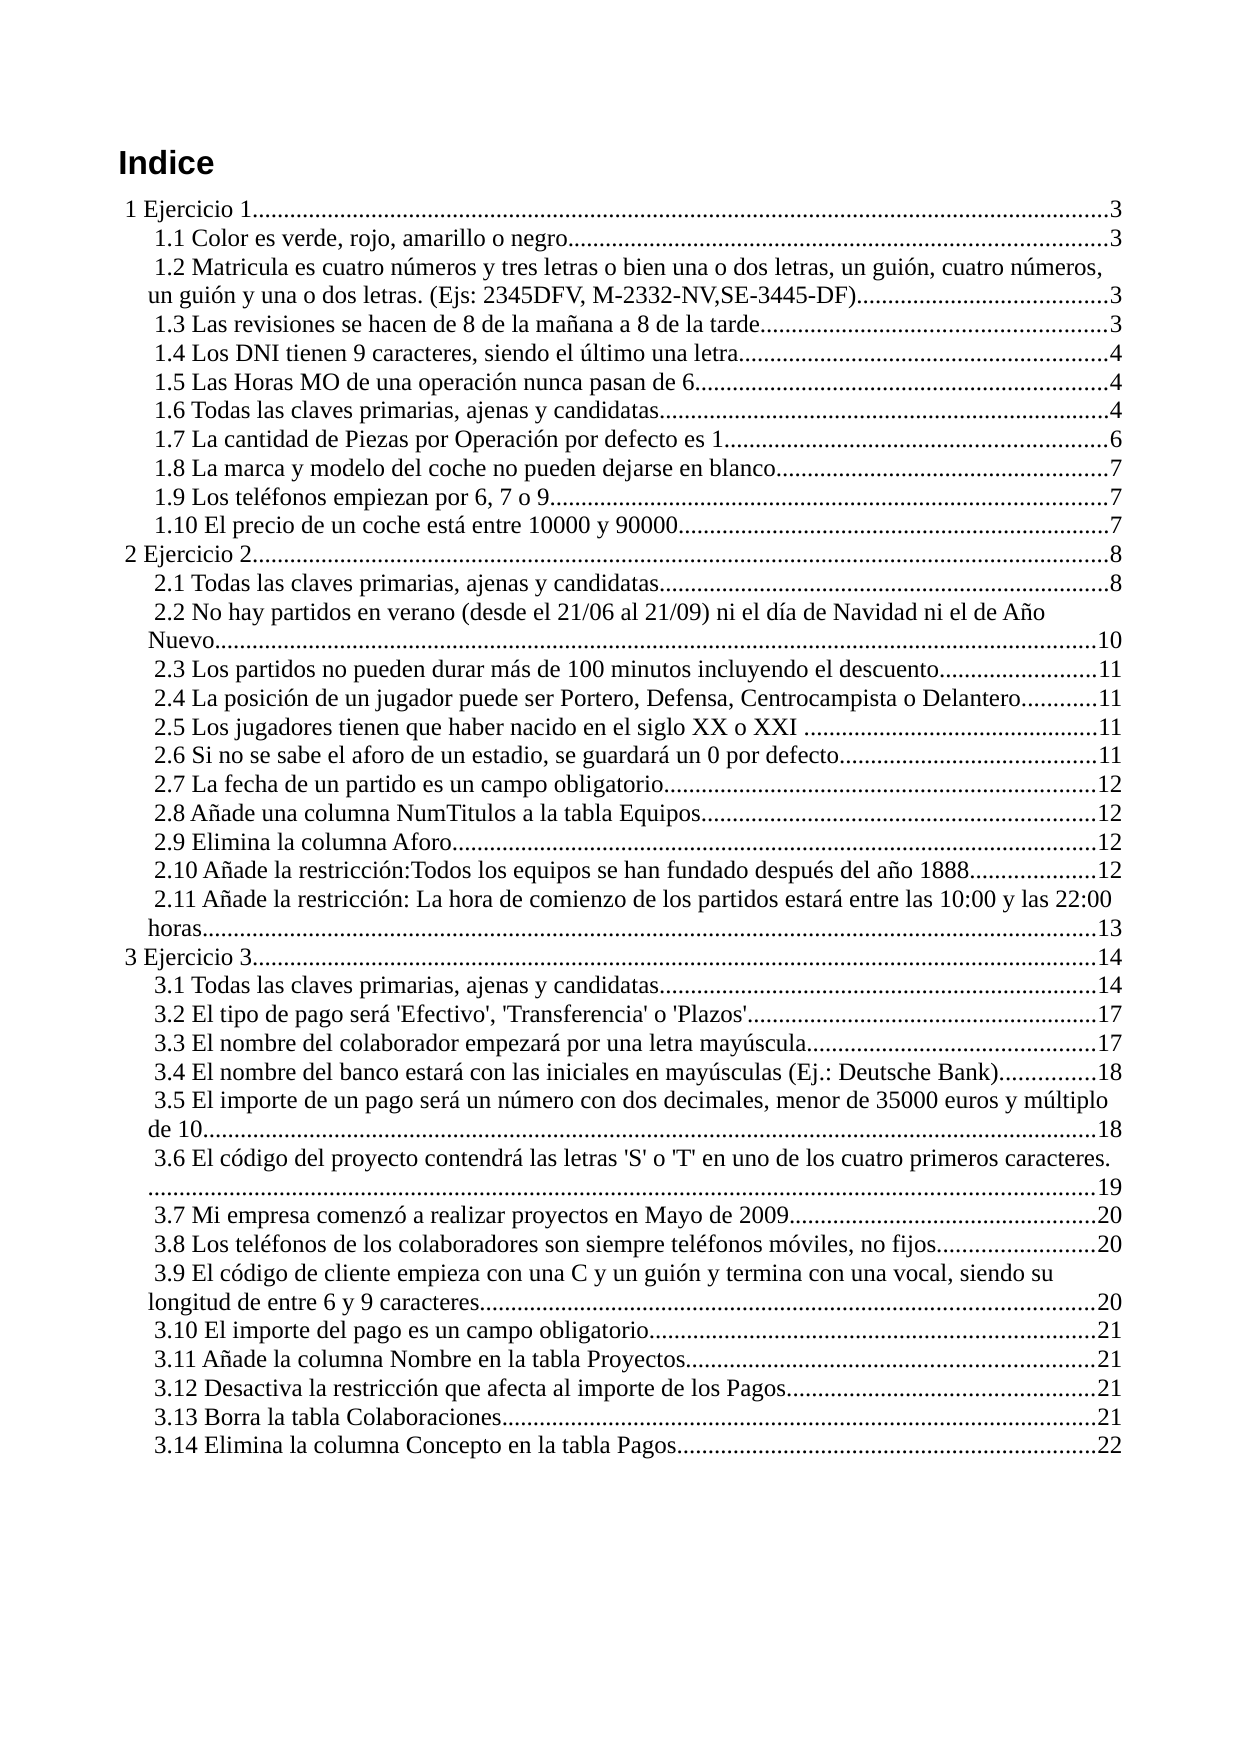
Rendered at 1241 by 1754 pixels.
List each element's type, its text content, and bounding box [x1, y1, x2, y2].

text 1.7 La cantidad de Piezas por Operación por defecto es 1. 6 [148, 424, 1122, 453]
text 2.11 Añade la restricción: La hora de comienzo de los partidos estará entre las 10:00 y las 22:00 horas. 13 [148, 884, 1122, 942]
text 3.14 Elimina la columna Concepto en la tabla Pagos. 22 [148, 1430, 1122, 1459]
text 2.2 No hay partidos en verano (desde el 21/06 al 21/09) ni el día de Navidad ni el de Año Nuevo. 10 [148, 597, 1122, 654]
text 1.9 Los teléfonos empiezan por 6, 7 o 9. 7 [148, 482, 1122, 510]
text 3.9 El código de cliente empieza con una C y un guión y termina con una vocal, siendo su longitud de entre 6 y 9 caracteres. 20 [148, 1258, 1122, 1315]
text 3.1 Todas las claves primarias, ajenas y candidatas. 14 [148, 970, 1122, 999]
text 3.6 El código del proyecto contendrá las letras 'S' o 'T' en uno de los cuatro primeros caracteres. 19 [148, 1143, 1122, 1200]
text 1.8 La marca y modelo del coche no pueden dejarse en blanco. 7 [148, 453, 1122, 482]
text 2.5 Los jugadores tienen que haber nacido en el siglo XX o XXI . 11 [148, 712, 1122, 740]
text 3.3 El nombre del colaborador empezará por una letra mayúscula. 17 [148, 1028, 1122, 1057]
text 2.10 Añade la restricción:Todos los equipos se han fundado después del año 1888. 12 [148, 855, 1122, 884]
text 1.2 Matricula es cuatro números y tres letras o bien una o dos letras, un guión, cuatro números, un guión y una o dos letras. (Ejs: 2345DFV, M-2332-NV,SE-3445-DF) 3 [148, 252, 1122, 309]
text 3.11 Añade la columna Nombre en la tabla Proyectos. 21 [148, 1344, 1122, 1373]
subtitle Indice [118, 143, 1122, 182]
text 3.12 Desactiva la restricción que afecta al importe de los Pagos. 21 [148, 1373, 1122, 1402]
text 3.4 El nombre del banco estará con las iniciales en mayúsculas (Ej.: Deutsche Bank). 18 [148, 1057, 1122, 1085]
text 3.5 El importe de un pago será un número con dos decimales, menor de 35000 euros y múltiplo de 10. 18 [148, 1085, 1122, 1143]
text 1.10 El precio de un coche está entre 10000 y 90000. 7 [148, 510, 1122, 539]
text 2.8 Añade una columna NumTitulos a la tabla Equipos. 12 [148, 798, 1122, 827]
text 2.7 La fecha de un partido es un campo obligatorio. 12 [148, 769, 1122, 798]
text 2 Ejercicio 2 8 [118, 539, 1122, 568]
text 3.8 Los teléfonos de los colaboradores son siempre teléfonos móviles, no fijos. 20 [148, 1229, 1122, 1258]
text 3.7 Mi empresa comenzó a realizar proyectos en Mayo de 2009. 20 [148, 1200, 1122, 1229]
text 3.10 El importe del pago es un campo obligatorio. 21 [148, 1315, 1122, 1344]
text 2.1 Todas las claves primarias, ajenas y candidatas. 8 [148, 568, 1122, 597]
text 2.9 Elimina la columna Aforo. 12 [148, 827, 1122, 855]
text 3.13 Borra la tabla Colaboraciones. 21 [148, 1402, 1122, 1430]
text 3.2 El tipo de pago será 'Efectivo', 'Transferencia' o 'Plazos' 17 [148, 999, 1122, 1028]
text 2.4 La posición de un jugador puede ser Portero, Defensa, Centrocampista o Delantero. 11 [148, 683, 1122, 712]
text 2.3 Los partidos no pueden durar más de 100 minutos incluyendo el descuento. 11 [148, 654, 1122, 683]
text 1.1 Color es verde, rojo, amarillo o negro. 3 [148, 223, 1122, 252]
text 1.5 Las Horas MO de una operación nunca pasan de 6. 4 [148, 367, 1122, 395]
text 1 Ejercicio 1 3 [118, 194, 1122, 223]
text 3 Ejercicio 3 14 [118, 942, 1122, 970]
text 1.3 Las revisiones se hacen de 8 de la mañana a 8 de la tarde. 3 [148, 309, 1122, 338]
text 2.6 Si no se sabe el aforo de un estadio, se guardará un 0 por defecto. 11 [148, 740, 1122, 769]
text 1.4 Los DNI tienen 9 caracteres, siendo el último una letra. 4 [148, 338, 1122, 367]
text 1.6 Todas las claves primarias, ajenas y candidatas. 4 [148, 395, 1122, 424]
